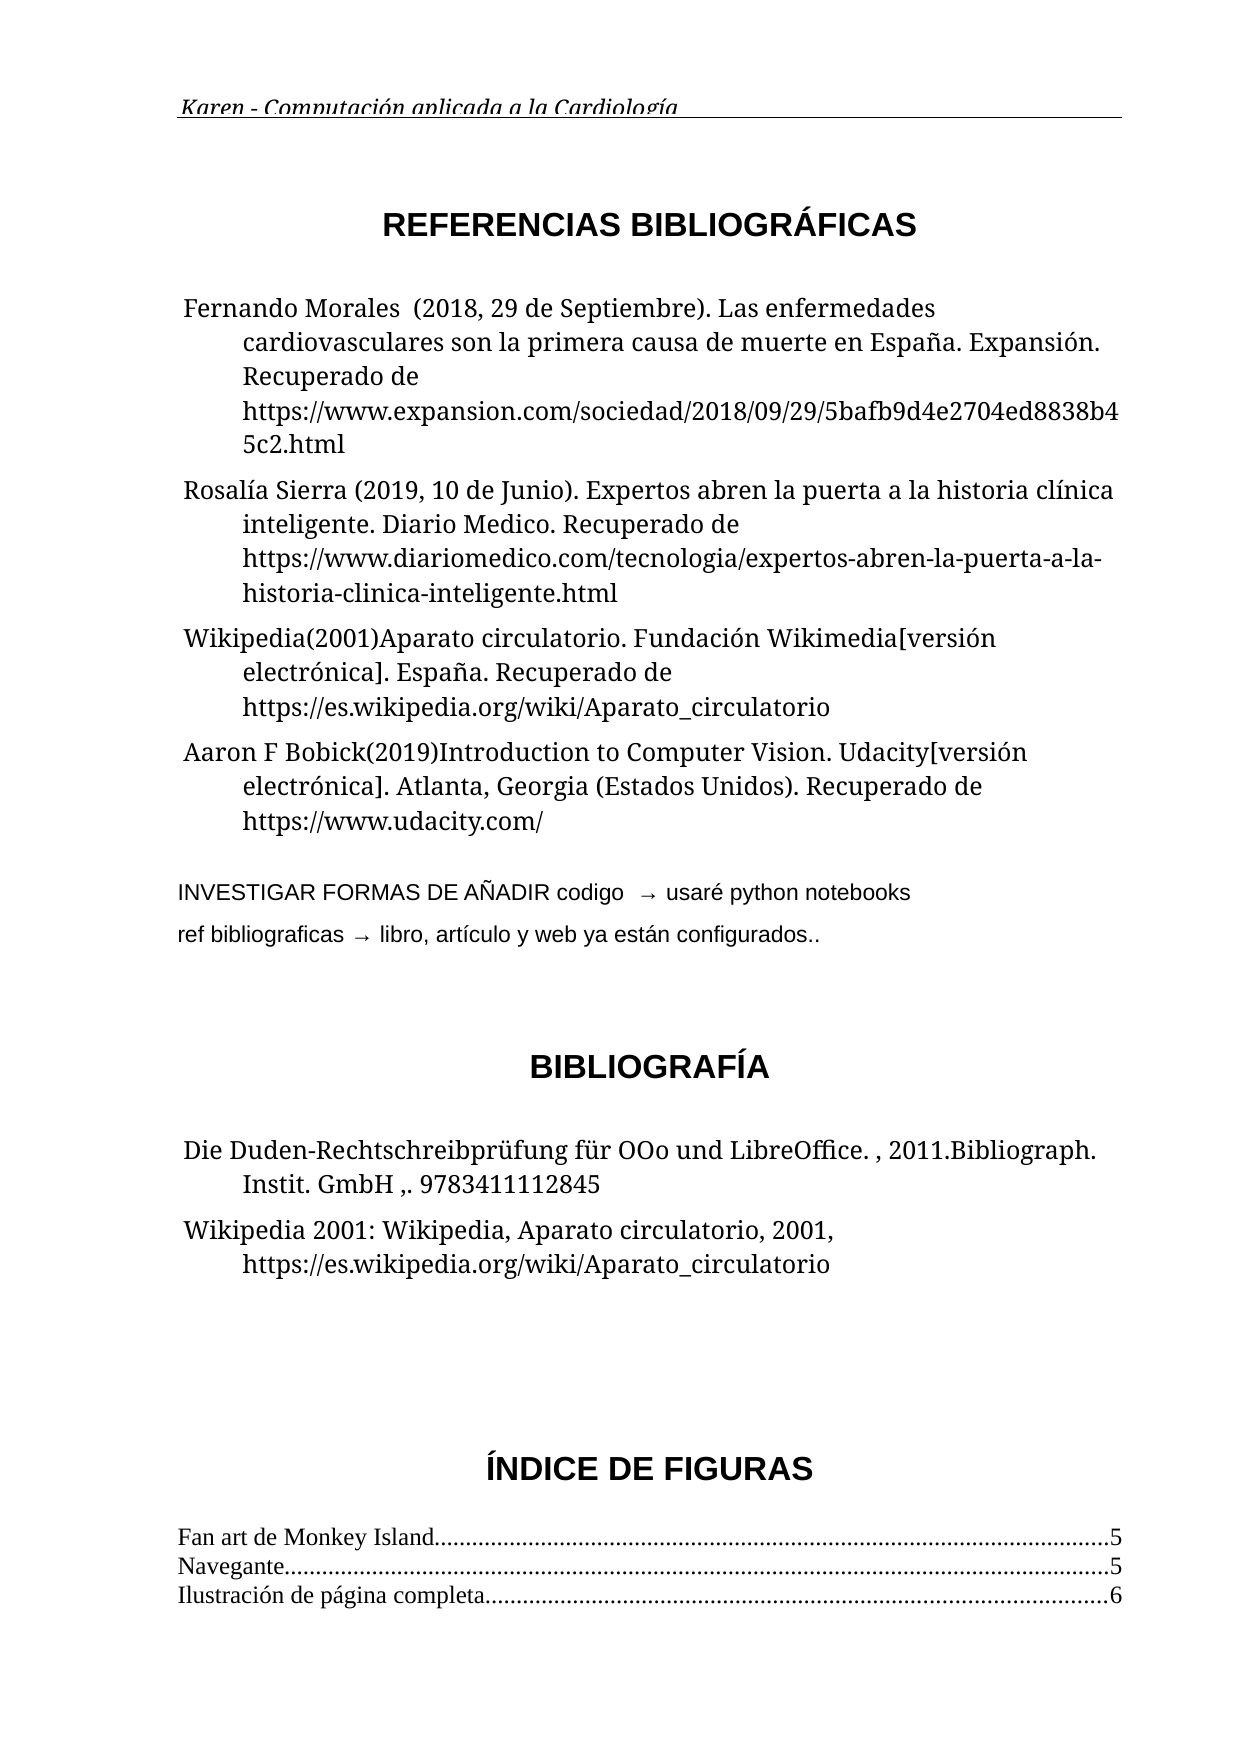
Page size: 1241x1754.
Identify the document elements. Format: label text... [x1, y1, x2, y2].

text ref bibliograficas → libro, artículo y web ya están configurados.. [177, 921, 1122, 947]
text Die Duden-Rechtschreibprüfung für OOo und LibreOffice. , 2011.Bibliograph. Instit. GmbH ,. 9783411112845 [183, 1133, 1122, 1201]
text Fernando Morales (2018, 29 de Septiembre). Las enfermedades cardiovasculares son la primera causa de muerte en España. Expansión. Recuperado de https://www.expansion.com/sociedad/2018/09/29/5bafb9d4e2704ed8838b45c2.html [183, 291, 1122, 461]
text Aaron F Bobick(2019)Introduction to Computer Vision. Udacity[versión electrónica]. Atlanta, Georgia (Estados Unidos). Recuperado de https://www.udacity.com/ [183, 735, 1122, 837]
text Wikipedia 2001: Wikipedia, Aparato circulatorio, 2001, https://es.wikipedia.org/wiki/Aparato_circulatorio [183, 1213, 1122, 1281]
text Navegante 5 [177, 1551, 1122, 1580]
text Rosalía Sierra (2019, 10 de Junio). Expertos abren la puerta a la historia clínica inteligente. Diario Medico. Recuperado de https://www.diariomedico.com/tecnologia/expertos-abren-la-puerta-a-la-historia-clinica-inteligente.html [183, 473, 1122, 609]
text Wikipedia(2001)Aparato circulatorio. Fundación Wikimedia[versión electrónica]. España. Recuperado de https://es.wikipedia.org/wiki/Aparato_circulatorio [183, 621, 1122, 723]
text Índice de Figuras [177, 1449, 1122, 1487]
text Fan art de Monkey Island 5 [177, 1522, 1122, 1551]
text Bibliografía [177, 1047, 1122, 1086]
text INVESTIGAR FORMAS DE AÑADIR codigo → usaré python notebooks [177, 879, 1122, 906]
text Ilustración de página completa. 6 [177, 1580, 1122, 1609]
text Referencias Bibliográficas [177, 205, 1122, 244]
